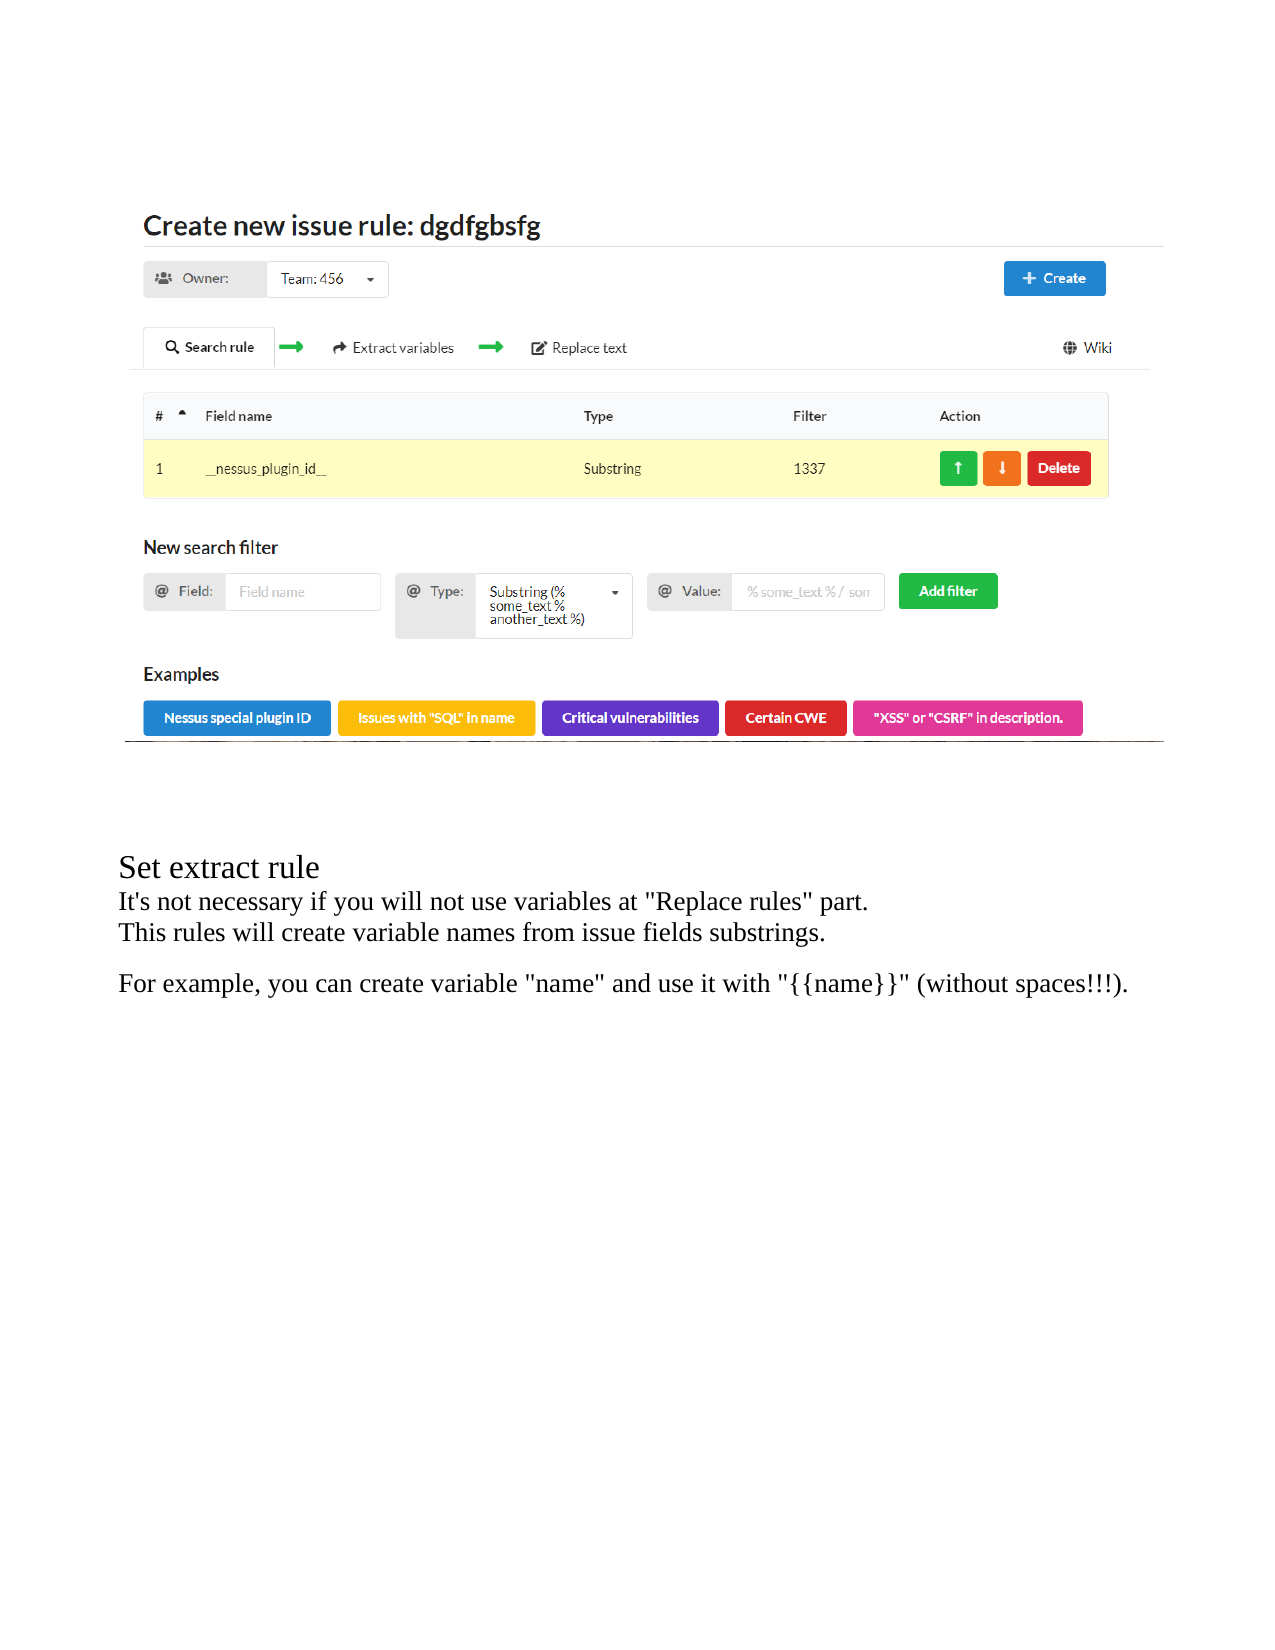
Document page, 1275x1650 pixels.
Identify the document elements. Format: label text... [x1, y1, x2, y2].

picture [125, 199, 1164, 742]
text For example, you can create variable "name" and use it with "{{name}}" (without spaces!!!). [118, 967, 1157, 998]
text This rules will create variable names from issue fields substrings. [118, 916, 1157, 948]
text [118, 118, 1157, 847]
text Set extract rule It's not necessary if you will not use variables at "Replace rules" part. [118, 847, 1157, 916]
